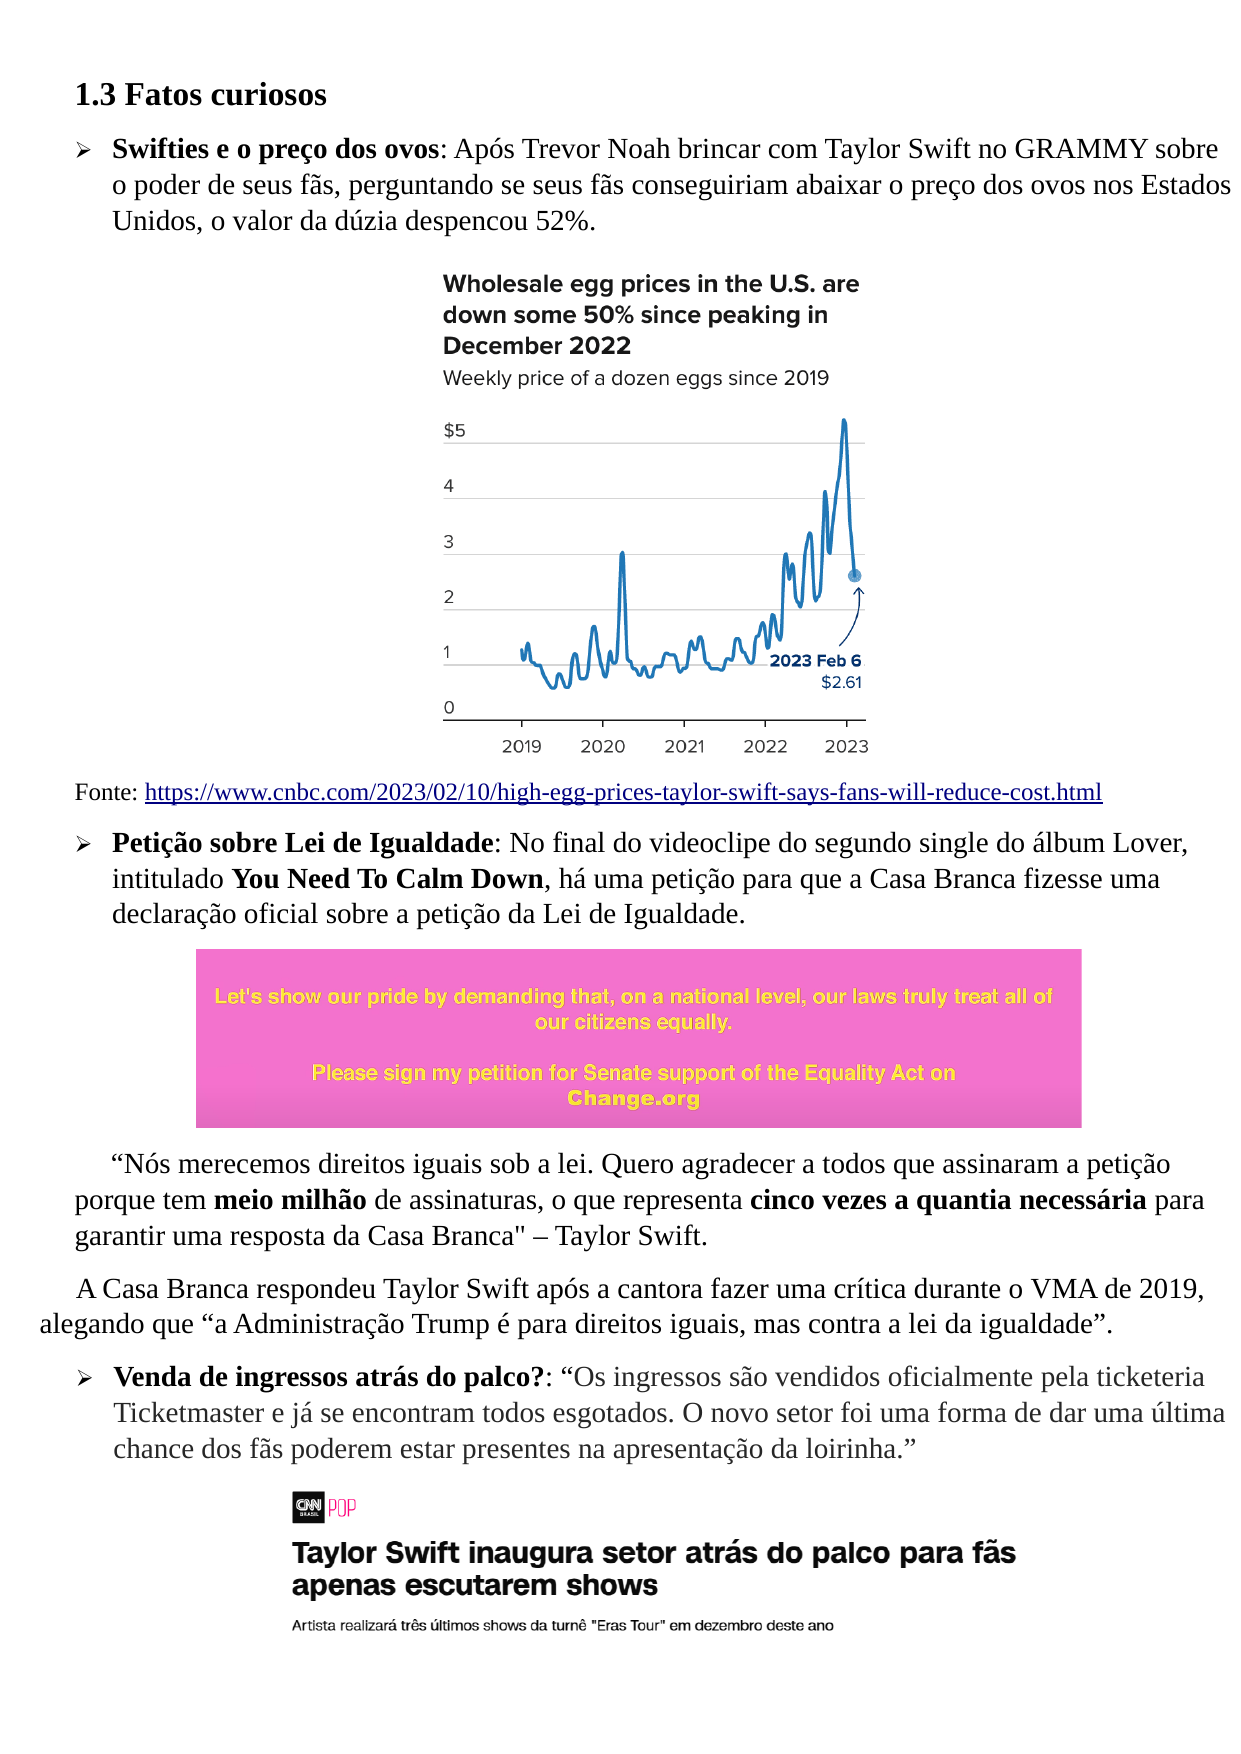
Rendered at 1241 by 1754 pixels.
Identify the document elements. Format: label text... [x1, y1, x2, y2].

list Petição sobre Lei de Igualdade: No final do videoclipe do segundo single do álbum Lover, intitulado You Need To Calm Down, há uma petição para que a Casa Branca fizesse uma declaração oficial sobre a petição da Lei de Igualdade. [74, 825, 1239, 930]
picture [196, 949, 1082, 1128]
list Venda de ingressos atrás do palco?: “Os ingressos são vendidos oficialmente pela ticketeria Ticketmaster e já se encontram todos esgotados. O novo setor foi uma forma de dar uma última chance dos fãs poderem estar presentes na apresentação da loirinha.” [76, 1359, 1239, 1464]
text 1.3 Fatos curiosos [74, 74, 1239, 112]
text Fonte: https://www.cnbc.com/2023/02/10/high-egg-prices-taylor-swift-says-fans-will-reduce-cost.html [74, 777, 1239, 806]
text A Casa Branca respondeu Taylor Swift após a cantora fazer uma crítica durante o VMA de 2019, alegando que “a Administração Trump é para direitos iguais, mas contra a lei da igualdade”. [39, 1271, 1239, 1340]
text “Nós merecemos direitos iguais sob a lei. Quero agradecer a todos que assinaram a petição porque tem meio milhão de assinaturas, o que representa cinco vezes a quantia necessária para garantir uma resposta da Casa Branca" – Taylor Swift. [74, 1147, 1239, 1252]
list Swifties e o preço dos ovos: Após Trevor Noah brincar com Taylor Swift no GRAMMY sobre o poder de seus fãs, perguntando se seus fãs conseguiriam abaixar o preço dos ovos nos Estados Unidos, o valor da dúzia despencou 52%. [74, 131, 1239, 237]
picture [284, 1483, 1030, 1639]
picture [429, 255, 885, 759]
